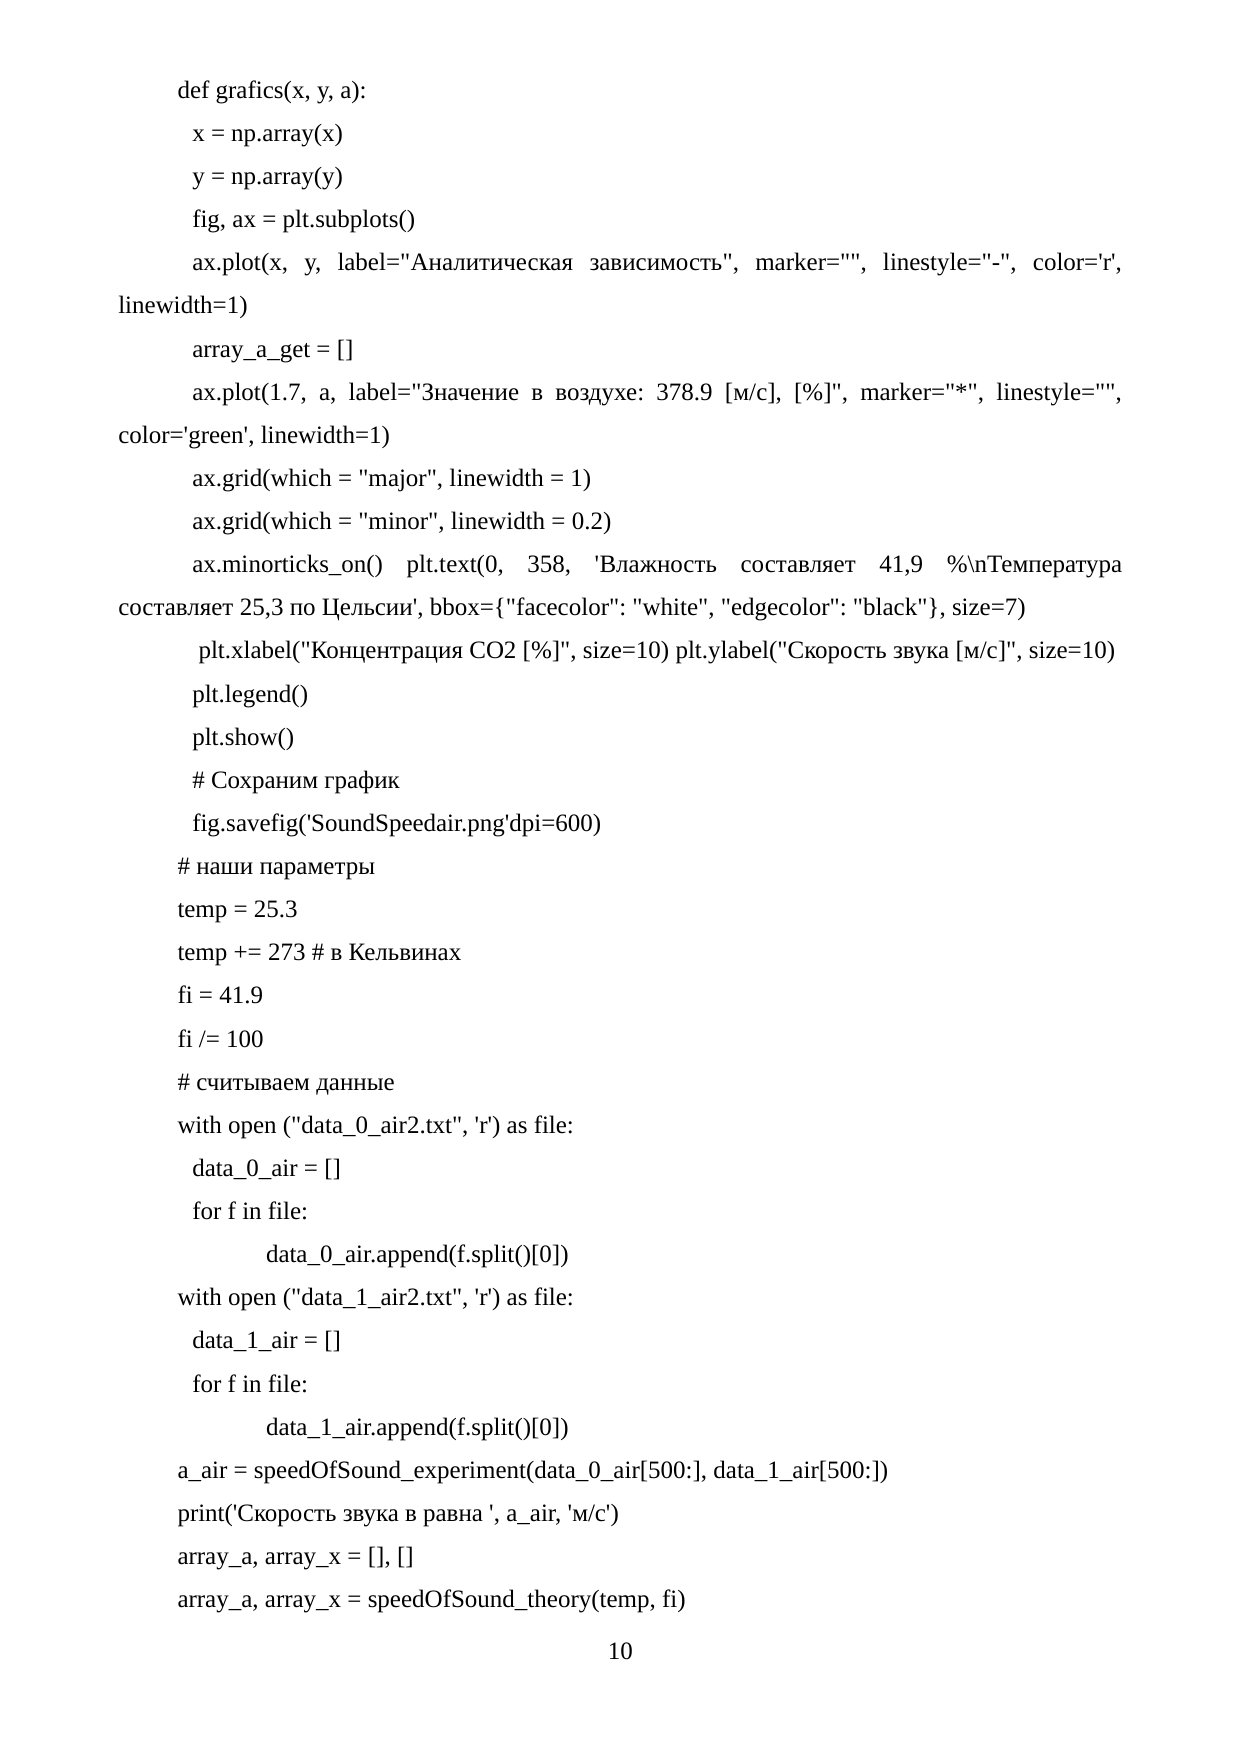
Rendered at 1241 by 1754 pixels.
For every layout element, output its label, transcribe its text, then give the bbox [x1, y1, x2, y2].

text # считываем данные [118, 1067, 1122, 1096]
text for f in file: [118, 1369, 1122, 1397]
text # Сохраним график [118, 765, 1122, 794]
text data_1_air = [] [118, 1326, 1122, 1354]
text data_0_air = [] [118, 1153, 1122, 1182]
text data_0_air.append(f.split()[0]) [118, 1239, 1122, 1268]
text a_air = speedOfSound_experiment(data_0_air[500:], data_1_air[500:]) [118, 1455, 1122, 1484]
text x = np.array(x) [118, 118, 1122, 147]
text fi = 41.9 [118, 981, 1122, 1009]
text temp += 273 # в Кельвинах [118, 937, 1122, 966]
text print('Скорость звука в равна ', a_air, 'м/с') [118, 1498, 1122, 1527]
text ax.grid(which = "minor", linewidth = 0.2) [118, 506, 1122, 535]
text temp = 25.3 [118, 894, 1122, 923]
text plt.show() [118, 722, 1122, 751]
text fig, ax = plt.subplots() [118, 204, 1122, 233]
text fi /= 100 [118, 1024, 1122, 1052]
text ax.grid(which = "major", linewidth = 1) [118, 463, 1122, 492]
text ax.plot(1.7, a, label="Значение в воздухе: 378.9 [м/с], [%]", marker="*", linestyle="", color='green', linewidth=1) [118, 377, 1122, 449]
text def grafics(x, y, a): [118, 75, 1122, 104]
text fig.savefig('SoundSpeedair.png'dpi=600) [118, 808, 1122, 837]
text y = np.array(y) [118, 161, 1122, 190]
text with open ("data_1_air2.txt", 'r') as file: [118, 1282, 1122, 1311]
text # наши параметры [118, 851, 1122, 880]
text plt.legend() [118, 679, 1122, 707]
text array_a, array_x = speedOfSound_theory(temp, fi) [118, 1584, 1122, 1613]
text with open ("data_0_air2.txt", 'r') as file: [118, 1110, 1122, 1139]
text plt.xlabel("Концентрация CO2 [%]", size=10) plt.ylabel("Скорость звука [м/с]", size=10) [118, 636, 1122, 664]
text data_1_air.append(f.split()[0]) [118, 1412, 1122, 1441]
text for f in file: [118, 1196, 1122, 1225]
text array_a, array_x = [], [] [118, 1541, 1122, 1570]
text ax.plot(x, y, label="Аналитическая зависимость", marker="", linestyle="-", color='r', linewidth=1) [118, 247, 1122, 319]
text ax.minorticks_on() plt.text(0, 358, 'Влажность составляет 41,9 %\nТемпература составляет 25,3 по Цельсии', bbox={"facecolor": "white", "edgecolor": "black"}, size=7) [118, 549, 1122, 621]
text array_a_get = [] [118, 334, 1122, 362]
